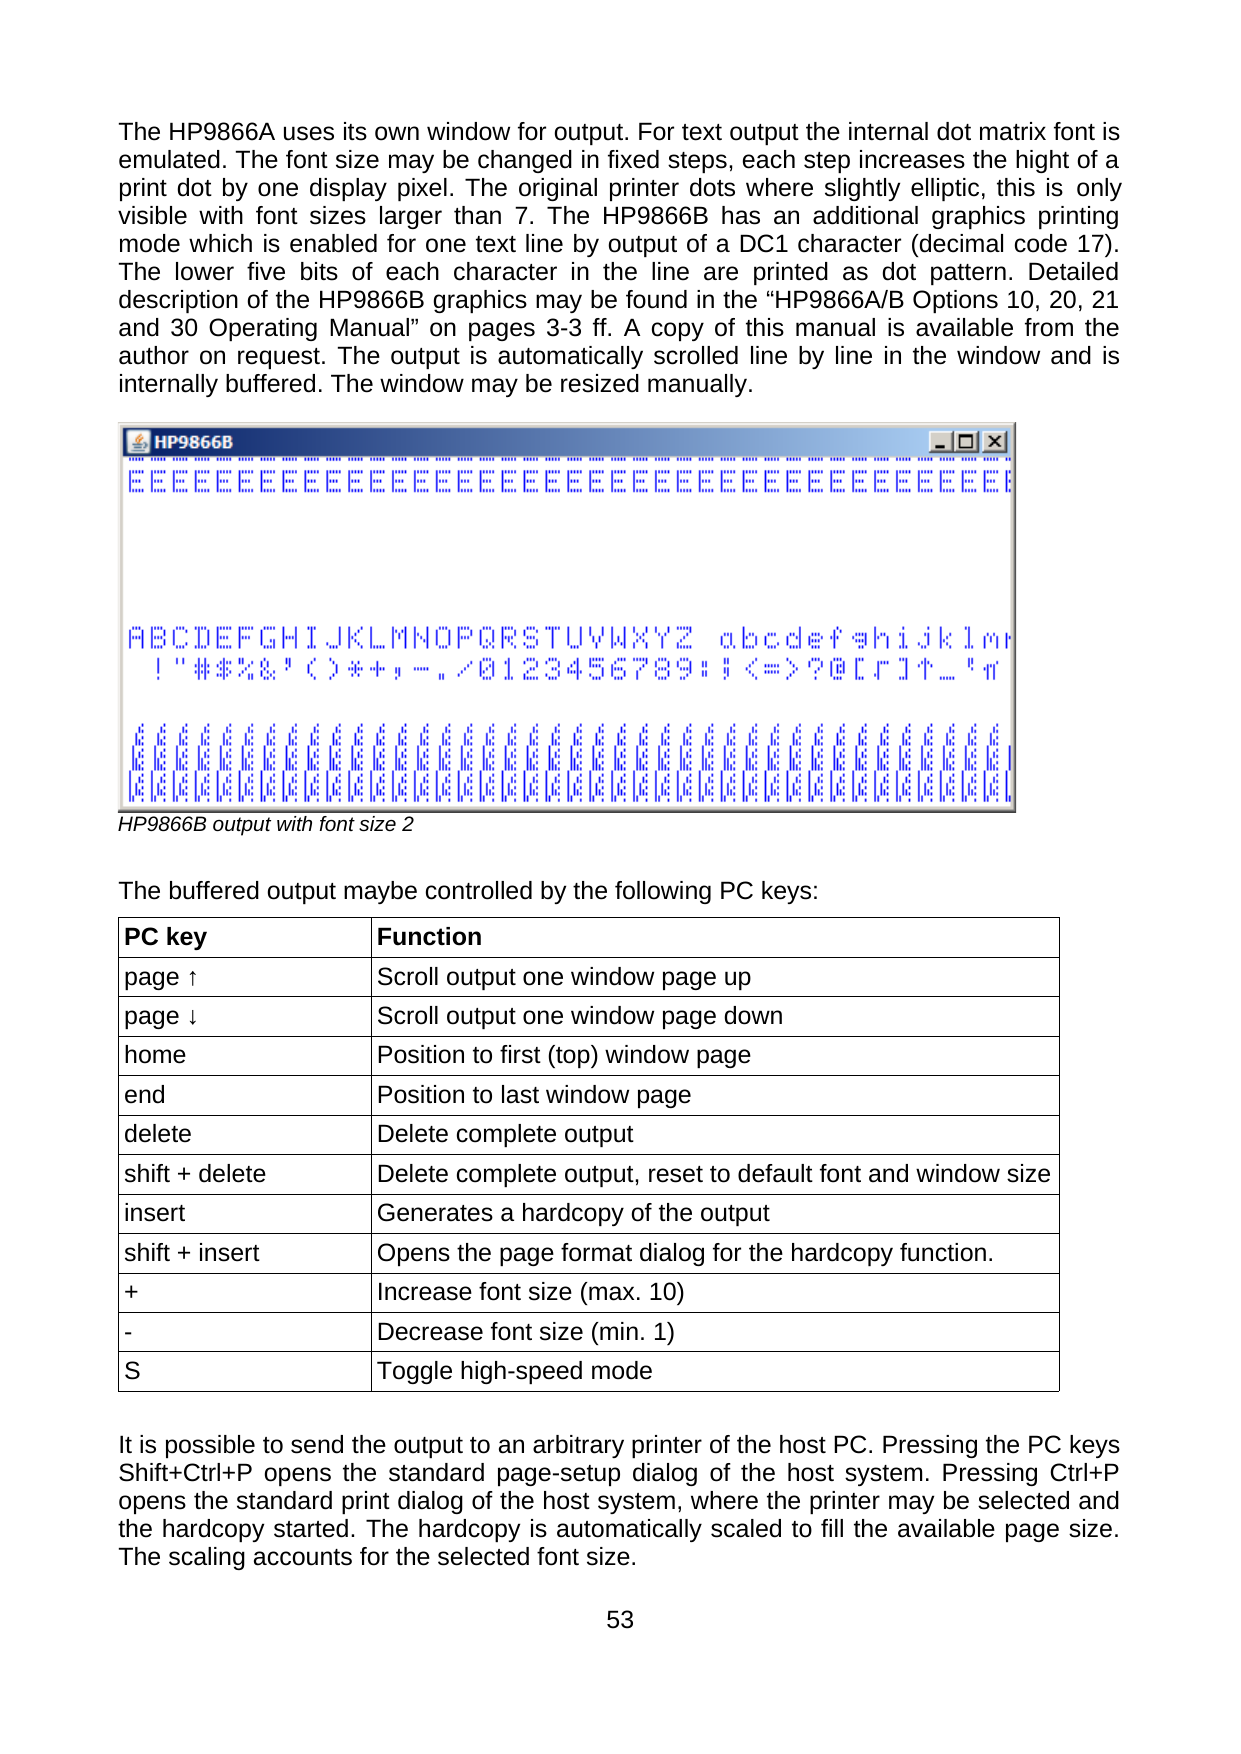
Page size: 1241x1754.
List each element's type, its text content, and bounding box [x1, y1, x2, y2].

table_cell + [119, 1274, 371, 1312]
table_cell Increase font size (max. 10) [372, 1274, 1059, 1312]
table_cell home [119, 1037, 371, 1075]
table_cell Delete complete output [372, 1116, 1059, 1154]
text The HP9866A uses its own window for output. For text output the internal dot matrix font is emulated. The font size may be changed in fixed steps, each step increases the hight of a print dot by one display pixel. The original printer dots where slightly elliptic, this is only visible with font sizes larger than 7. The HP9866B has an additional graphics printing mode which is enabled for one text line by output of a DC1 character (decimal code 17). The lower five bits of each character in the line are printed as dot pattern. Detailed description of the HP9866B graphics may be found in the “HP9866A/B Options 10, 20, 21 and 30 Operating Manual” on pages 3-3 ff. A copy of this manual is available from the author on request. The output is automatically scrolled line by line in the window and is internally buffered. The window may be resized manually. [118, 118, 1122, 397]
table_cell Position to last window page [372, 1076, 1059, 1114]
table_cell page ↑ [119, 958, 371, 996]
table_cell Scroll output one window page down [372, 997, 1059, 1036]
table_header Function [372, 918, 1059, 957]
table_cell Toggle high-speed mode [372, 1352, 1059, 1391]
text The buffered output maybe controlled by the following PC keys: [118, 877, 1122, 904]
table_cell insert [119, 1195, 371, 1233]
text HP9866B output with font size 2 [118, 813, 1016, 836]
table_cell Position to first (top) window page [372, 1037, 1059, 1075]
text It is possible to send the output to an arbitrary printer of the host PC. Pressing the PC keys Shift+Ctrl+P opens the standard page-setup dialog of the host system. Pressing Ctrl+P opens the standard print dialog of the host system, where the printer may be selected and the hardcopy started. The hardcopy is automatically scaled to fill the available page size. The scaling accounts for the selected font size. [118, 1431, 1122, 1571]
table_cell shift + delete [119, 1155, 371, 1193]
picture [117, 422, 1017, 813]
table_cell Delete complete output, reset to default font and window size [372, 1155, 1059, 1193]
table_cell Decrease font size (min. 1) [372, 1313, 1059, 1351]
table_cell Scroll output one window page up [372, 958, 1059, 996]
table_cell Generates a hardcopy of the output [372, 1195, 1059, 1233]
table_cell S [119, 1352, 371, 1391]
table_cell - [119, 1313, 371, 1351]
table_cell page ↓ [119, 997, 371, 1036]
table_cell delete [119, 1116, 371, 1154]
table_cell shift + insert [119, 1234, 371, 1272]
table_header PC key [119, 918, 371, 957]
table_cell Opens the page format dialog for the hardcopy function. [372, 1234, 1059, 1272]
table_cell end [119, 1076, 371, 1114]
